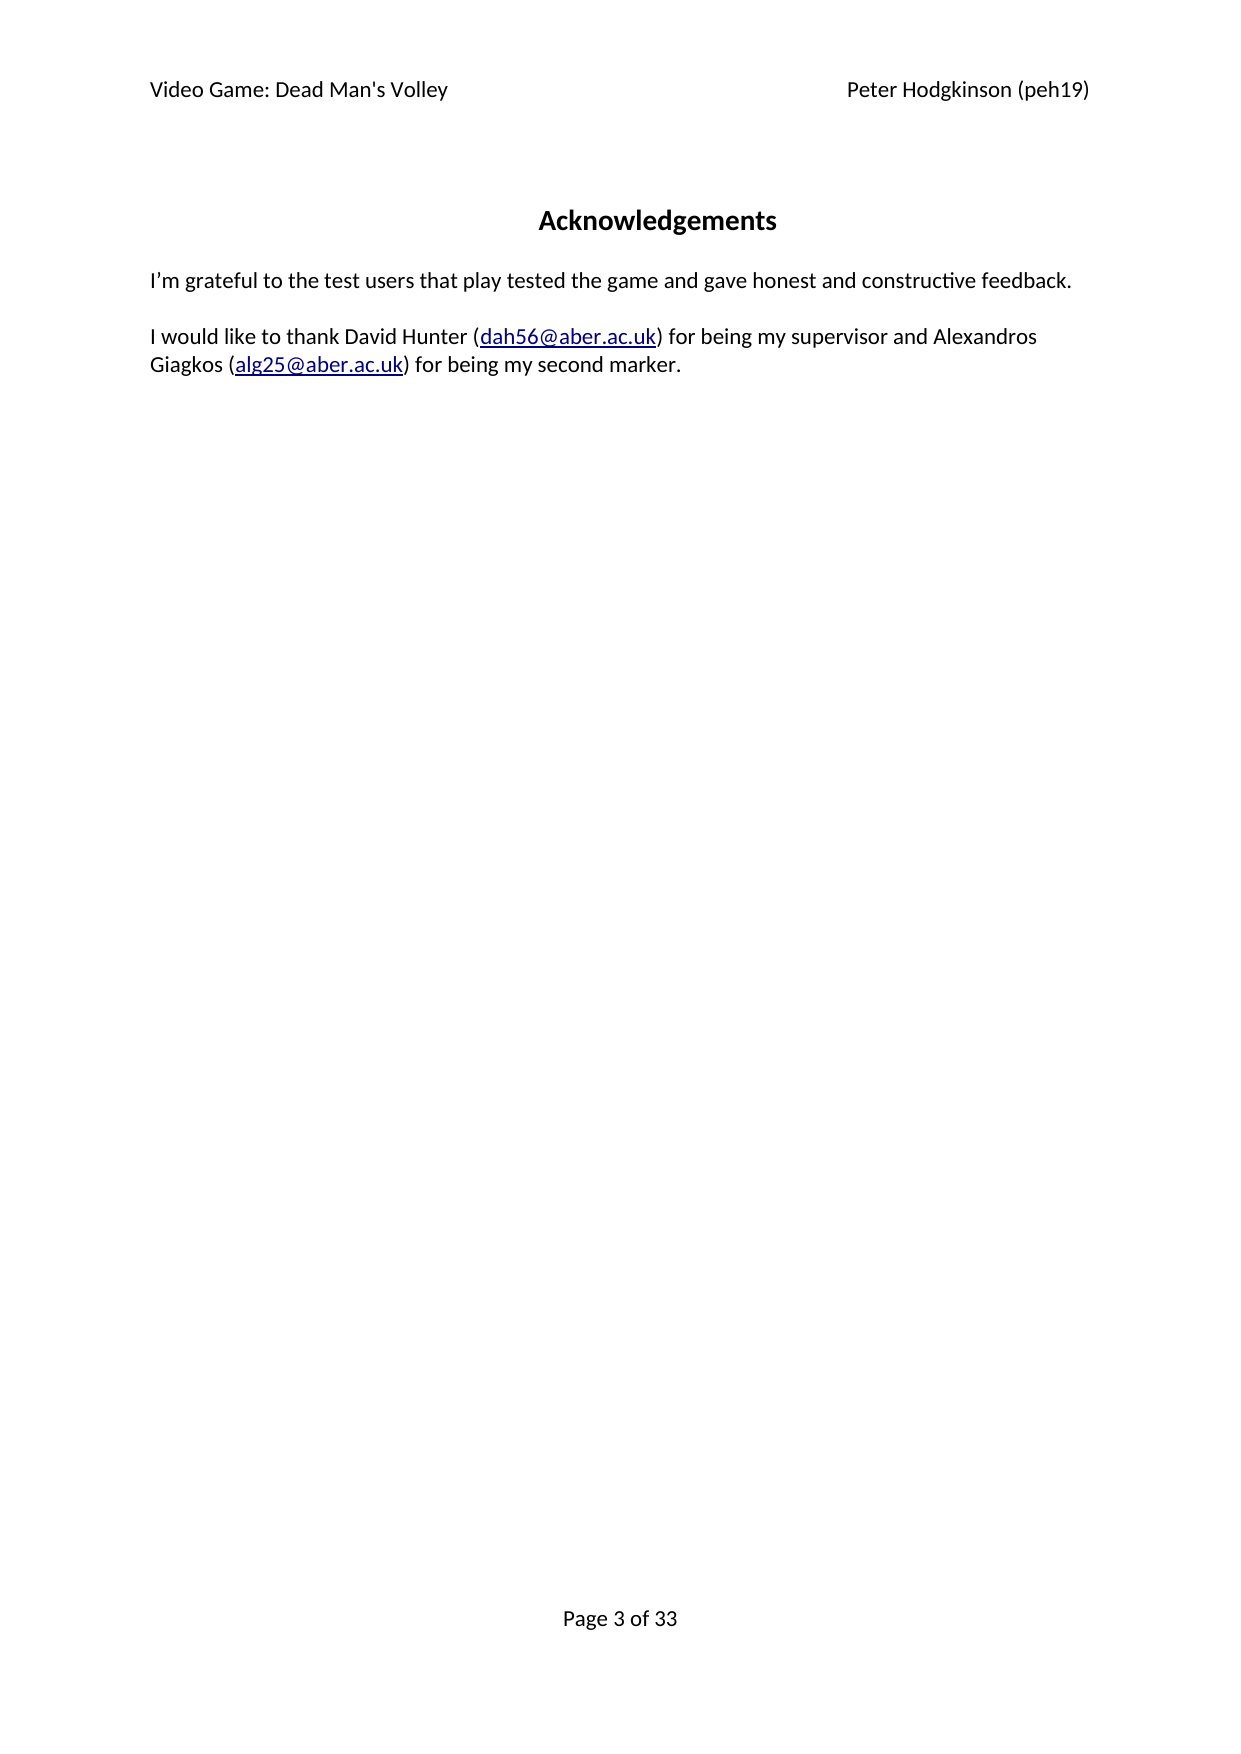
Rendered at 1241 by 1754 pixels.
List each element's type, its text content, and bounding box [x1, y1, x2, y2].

text I’m grateful to the test users that play tested the game and gave honest and constructive feedback. [150, 266, 1090, 294]
list I would like to thank David Hunter (dah56@aber.ac.uk) for being my supervisor and Alexandros Giagkos (alg25@aber.ac.uk) for being my second marker. [150, 322, 1090, 378]
list Acknowledgements [225, 202, 1090, 238]
